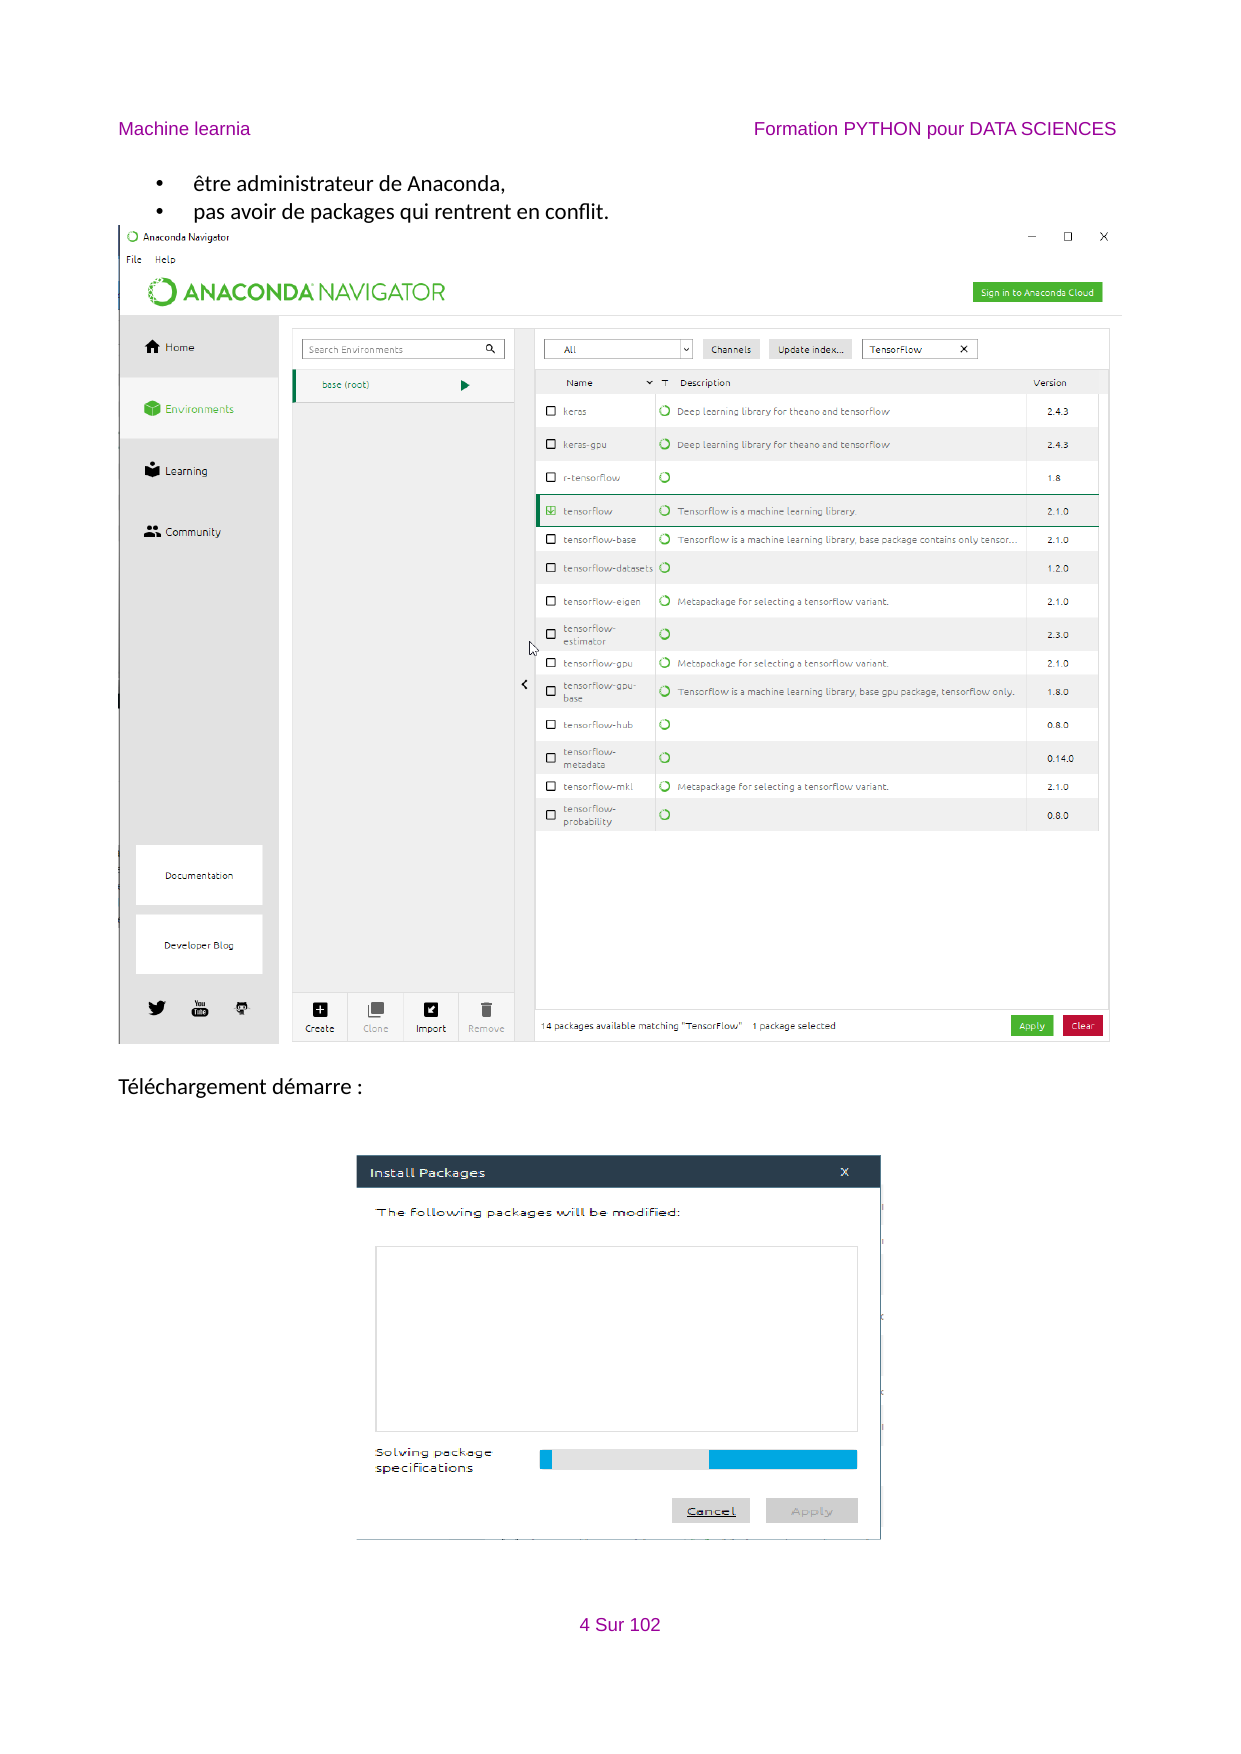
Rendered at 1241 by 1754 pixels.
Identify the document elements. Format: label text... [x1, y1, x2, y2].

list pas avoir de packages qui rentrent en conflit. [156, 197, 1122, 225]
picture [118, 225, 1122, 1044]
picture [356, 1155, 884, 1540]
list être administrateur de Anaconda, [156, 169, 1122, 197]
text Téléchargement démarre : [118, 1072, 1122, 1100]
